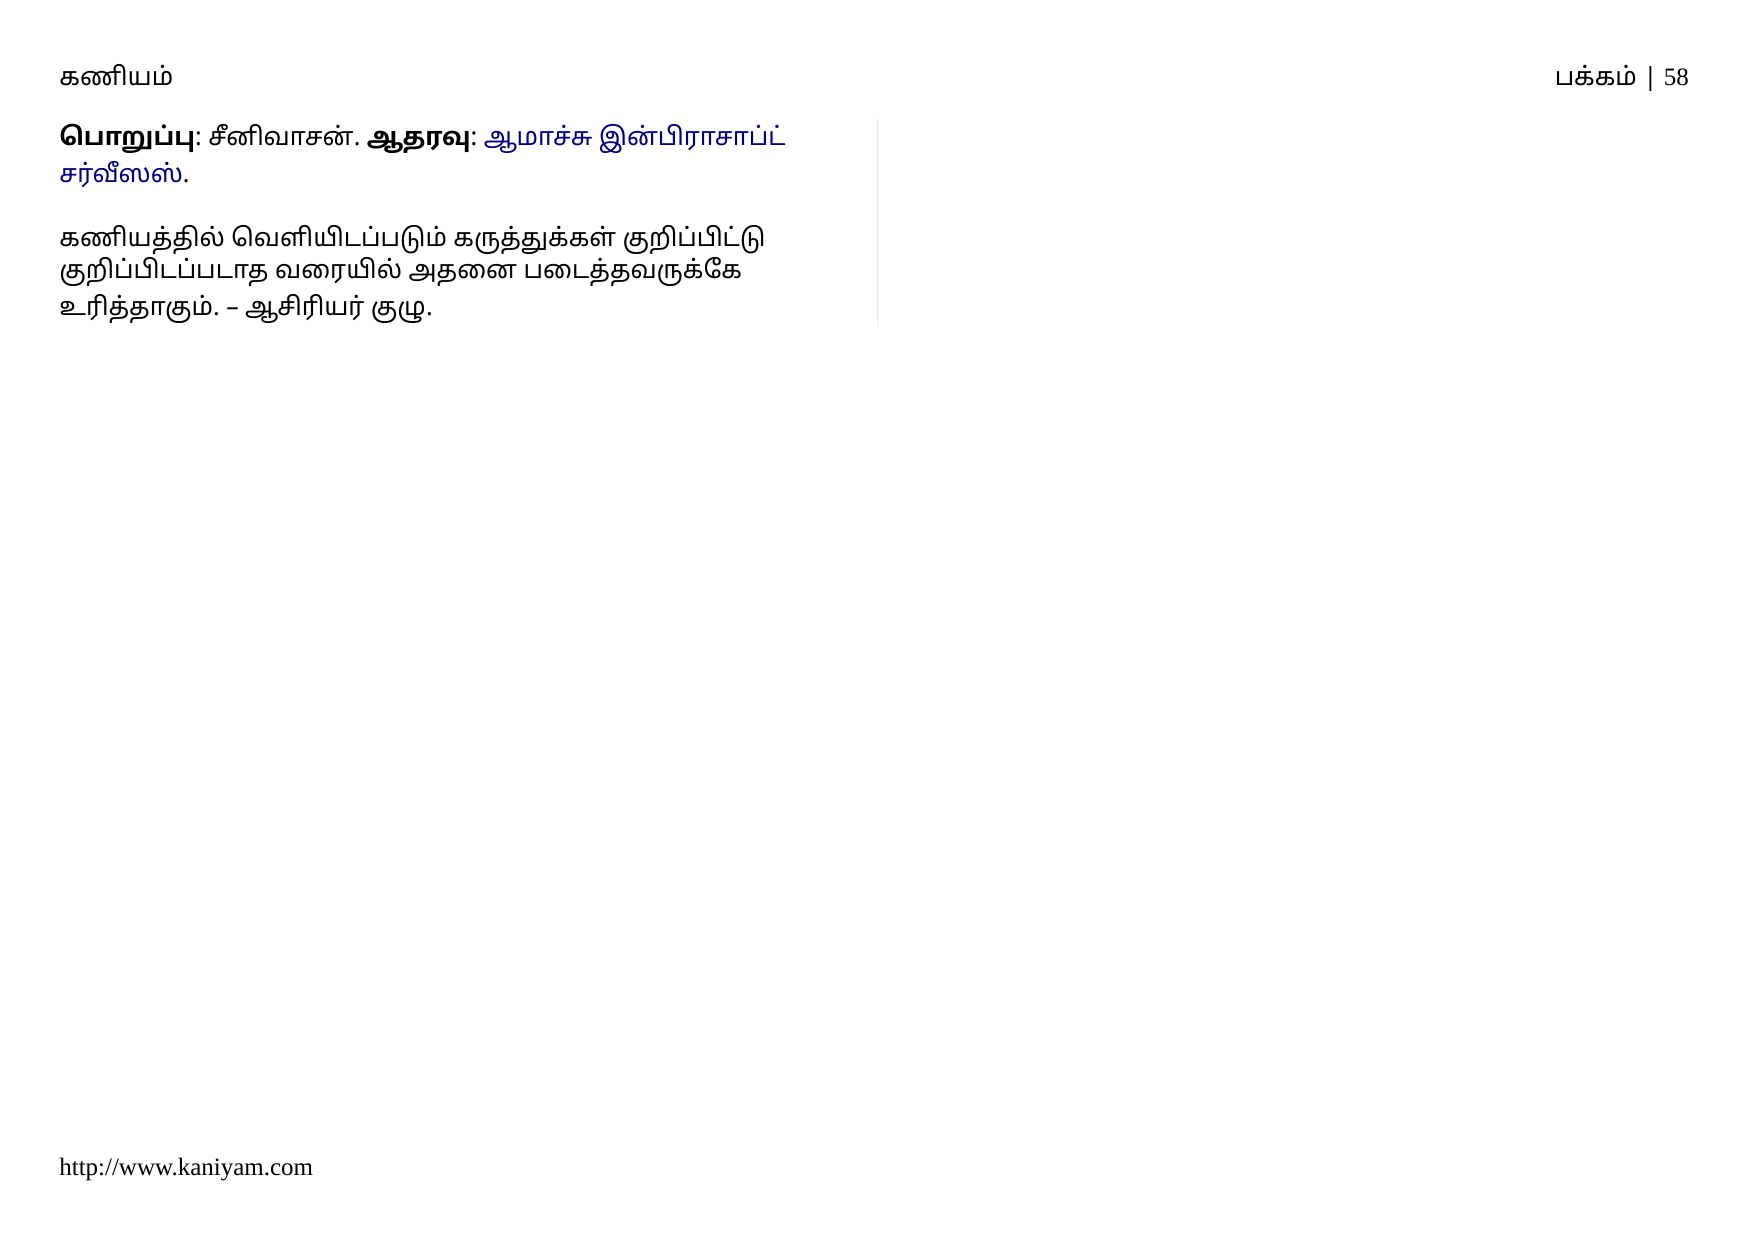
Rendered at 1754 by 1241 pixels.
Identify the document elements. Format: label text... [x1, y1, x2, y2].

text கணியத்தில் வெளியிடப்படும் கருத்துக்கள் குறிப்பிட்டு குறிப்பிடப்படாத வரையில் அதனை படைத்தவருக்கே உரித்தாகும். – ஆசிரியர் குழு. [59, 224, 862, 326]
text பொறுப்பு: சீனிவாசன். ஆதரவு: ஆமாச்சு இன்பிராசாப்ட் சர்வீஸஸ். [59, 118, 862, 189]
